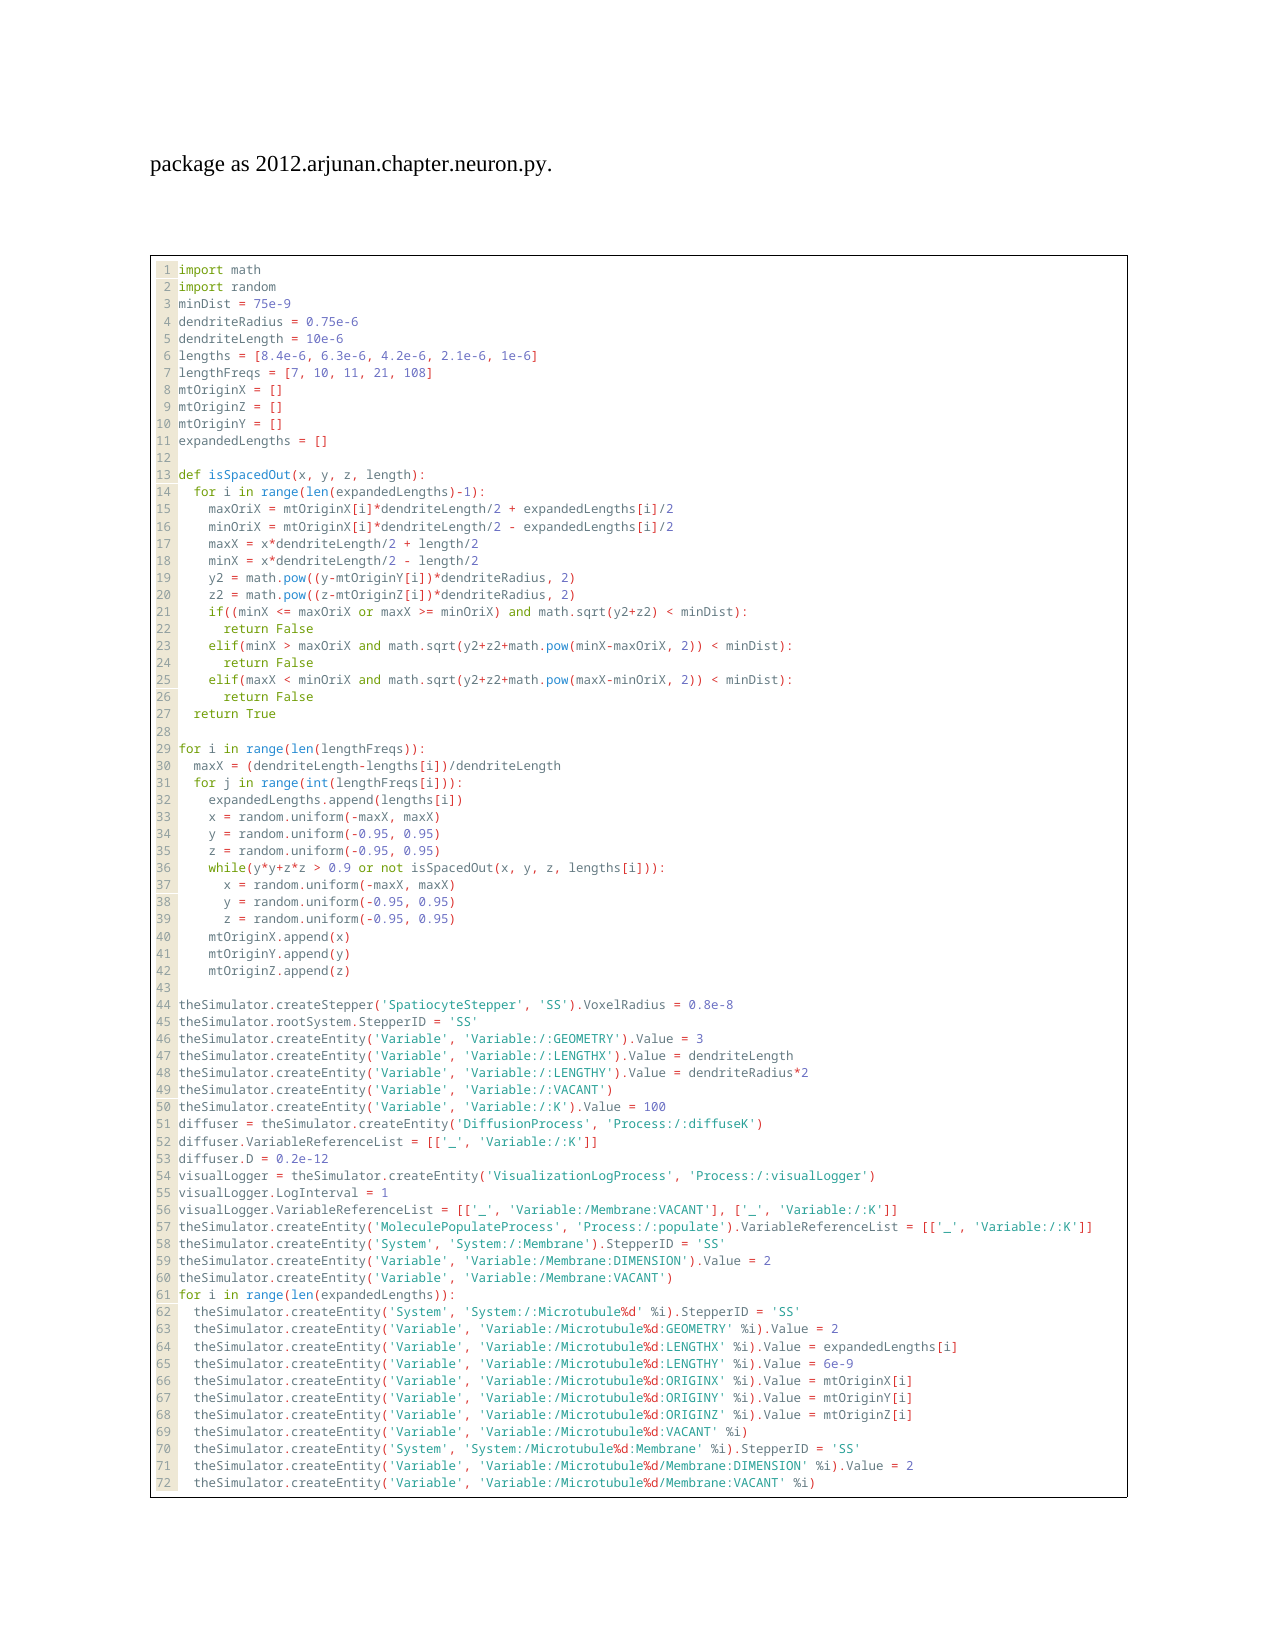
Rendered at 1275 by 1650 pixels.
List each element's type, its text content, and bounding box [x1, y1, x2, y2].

text package as 2012.arjunan.chapter.neuron.py. [150, 150, 1125, 176]
table_header 1 import math 2 import random 3 minDist = 75e-9 4 dendriteRadius = 0.75e-6 5 dendriteLength = 10e-6 6 lengths = [8.4e-6, 6.3e-6, 4.2e-6, 2.1e-6, 1e-6] 7 lengthFreqs = [7, 10, 11, 21, 108] 8 mtOriginX = [] 9 mtOriginZ = [] 10 mtOriginY = [] 11 expandedLengths = [] 12 13 def isSpacedOut(x, y, z, length): 14 for i in range(len(expandedLengths)-1): 15 maxOriX = mtOriginX[i]*dendriteLength/2 + expandedLengths[i]/2 16 minOriX = mtOriginX[i]*dendriteLength/2 - expandedLengths[i]/2 17 maxX = x*dendriteLength/2 + length/2 18 minX = x*dendriteLength/2 - length/2 19 y2 = math.pow((y-mtOriginY[i])*dendriteRadius, 2) 20 z2 = math.pow((z-mtOriginZ[i])*dendriteRadius, 2) 21 if((minX <= maxOriX or maxX >= minOriX) and math.sqrt(y2+z2) < minDist): 22 return False 23 elif(minX > maxOriX and math.sqrt(y2+z2+math.pow(minX-maxOriX, 2)) < minDist): 24 return False 25 elif(maxX < minOriX and math.sqrt(y2+z2+math.pow(maxX-minOriX, 2)) < minDist): 26 return False 27 return True 28 29 for i in range(len(lengthFreqs)): 30 maxX = (dendriteLength-lengths[i])/dendriteLength 31 for j in range(int(lengthFreqs[i])): 32 expandedLengths.append(lengths[i]) 33 x = random.uniform(-maxX, maxX) 34 y = random.uniform(-0.95, 0.95) 35 z = random.uniform(-0.95, 0.95) 36 while(y*y+z*z > 0.9 or not isSpacedOut(x, y, z, lengths[i])): 37 x = random.uniform(-maxX, maxX) 38 y = random.uniform(-0.95, 0.95) 39 z = random.uniform(-0.95, 0.95) 40 mtOriginX.append(x) 41 mtOriginY.append(y) 42 mtOriginZ.append(z) 43 44 theSimulator.createStepper('SpatiocyteStepper', 'SS').VoxelRadius = 0.8e-8 45 theSimulator.rootSystem.StepperID = 'SS' 46 theSimulator.createEntity('Variable', 'Variable:/:GEOMETRY').Value = 3 47 theSimulator.createEntity('Variable', 'Variable:/:LENGTHX').Value = dendriteLength 48 theSimulator.createEntity('Variable', 'Variable:/:LENGTHY').Value = dendriteRadius*2 49 theSimulator.createEntity('Variable', 'Variable:/:VACANT') 50 theSimulator.createEntity('Variable', 'Variable:/:K').Value = 100 51 diffuser = theSimulator.createEntity('DiffusionProcess', 'Process:/:diffuseK') 52 diffuser.VariableReferenceList = [['_', 'Variable:/:K']] 53 diffuser.D = 0.2e-12 54 visualLogger = theSimulator.createEntity('VisualizationLogProcess', 'Process:/:visualLogger') 55 visualLogger.LogInterval = 1 56 visualLogger.VariableReferenceList = [['_', 'Variable:/Membrane:VACANT'], ['_', 'Variable:/:K']] 57 theSimulator.createEntity('MoleculePopulateProcess', 'Process:/:populate').VariableReferenceList = [['_', 'Variable:/:K']] 58 theSimulator.createEntity('System', 'System:/:Membrane').StepperID = 'SS' 59 theSimulator.createEntity('Variable', 'Variable:/Membrane:DIMENSION').Value = 2 60 theSimulator.createEntity('Variable', 'Variable:/Membrane:VACANT') 61 for i in range(len(expandedLengths)): 62 theSimulator.createEntity('System', 'System:/:Microtubule%d' %i).StepperID = 'SS' 63 theSimulator.createEntity('Variable', 'Variable:/Microtubule%d:GEOMETRY' %i).Value = 2 64 theSimulator.createEntity('Variable', 'Variable:/Microtubule%d:LENGTHX' %i).Value = expandedLengths[i] 65 theSimulator.createEntity('Variable', 'Variable:/Microtubule%d:LENGTHY' %i).Value = 6e-9 66 theSimulator.createEntity('Variable', 'Variable:/Microtubule%d:ORIGINX' %i).Value = mtOriginX[i] 67 theSimulator.createEntity('Variable', 'Variable:/Microtubule%d:ORIGINY' %i).Value = mtOriginY[i] 68 theSimulator.createEntity('Variable', 'Variable:/Microtubule%d:ORIGINZ' %i).Value = mtOriginZ[i] 69 theSimulator.createEntity('Variable', 'Variable:/Microtubule%d:VACANT' %i) 70 theSimulator.createEntity('System', 'System:/Microtubule%d:Membrane' %i).StepperID = 'SS' 71 theSimulator.createEntity('Variable', 'Variable:/Microtubule%d/Membrane:DIMENSION' %i).Value = 2 72 theSimulator.createEntity('Variable', 'Variable:/Microtubule%d/Membrane:VACANT' %i) [151, 256, 1127, 1497]
